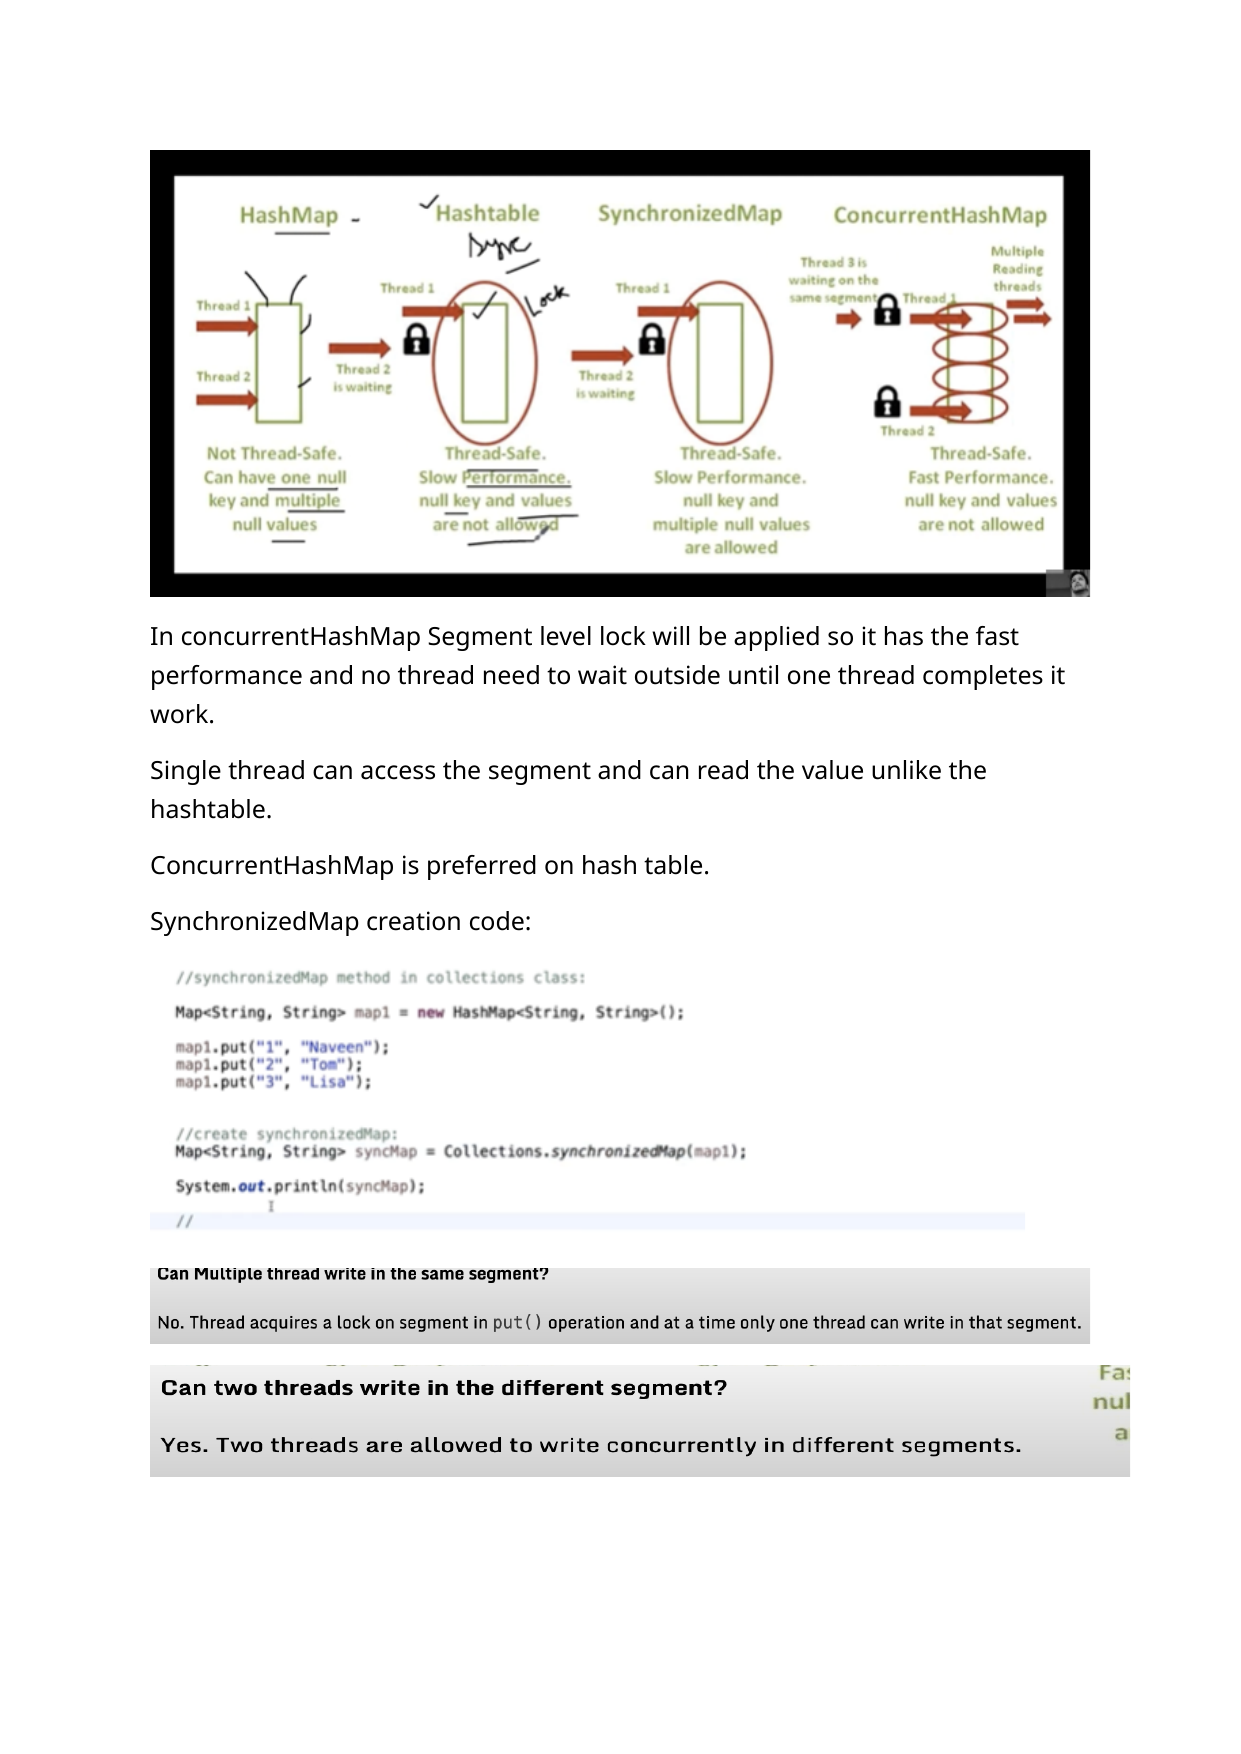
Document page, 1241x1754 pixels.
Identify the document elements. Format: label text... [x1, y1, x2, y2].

text Single thread can access the segment and can read the value unlike the hashtable. [150, 752, 1090, 826]
text ConcurrentHashMap is preferred on hash table. [150, 847, 1090, 881]
text SynchronizedMap creation code: [150, 903, 1090, 937]
text In concurrentHashMap Segment level lock will be applied so it has the fast performance and no thread need to wait outside until one thread completes it work. [150, 618, 1090, 731]
